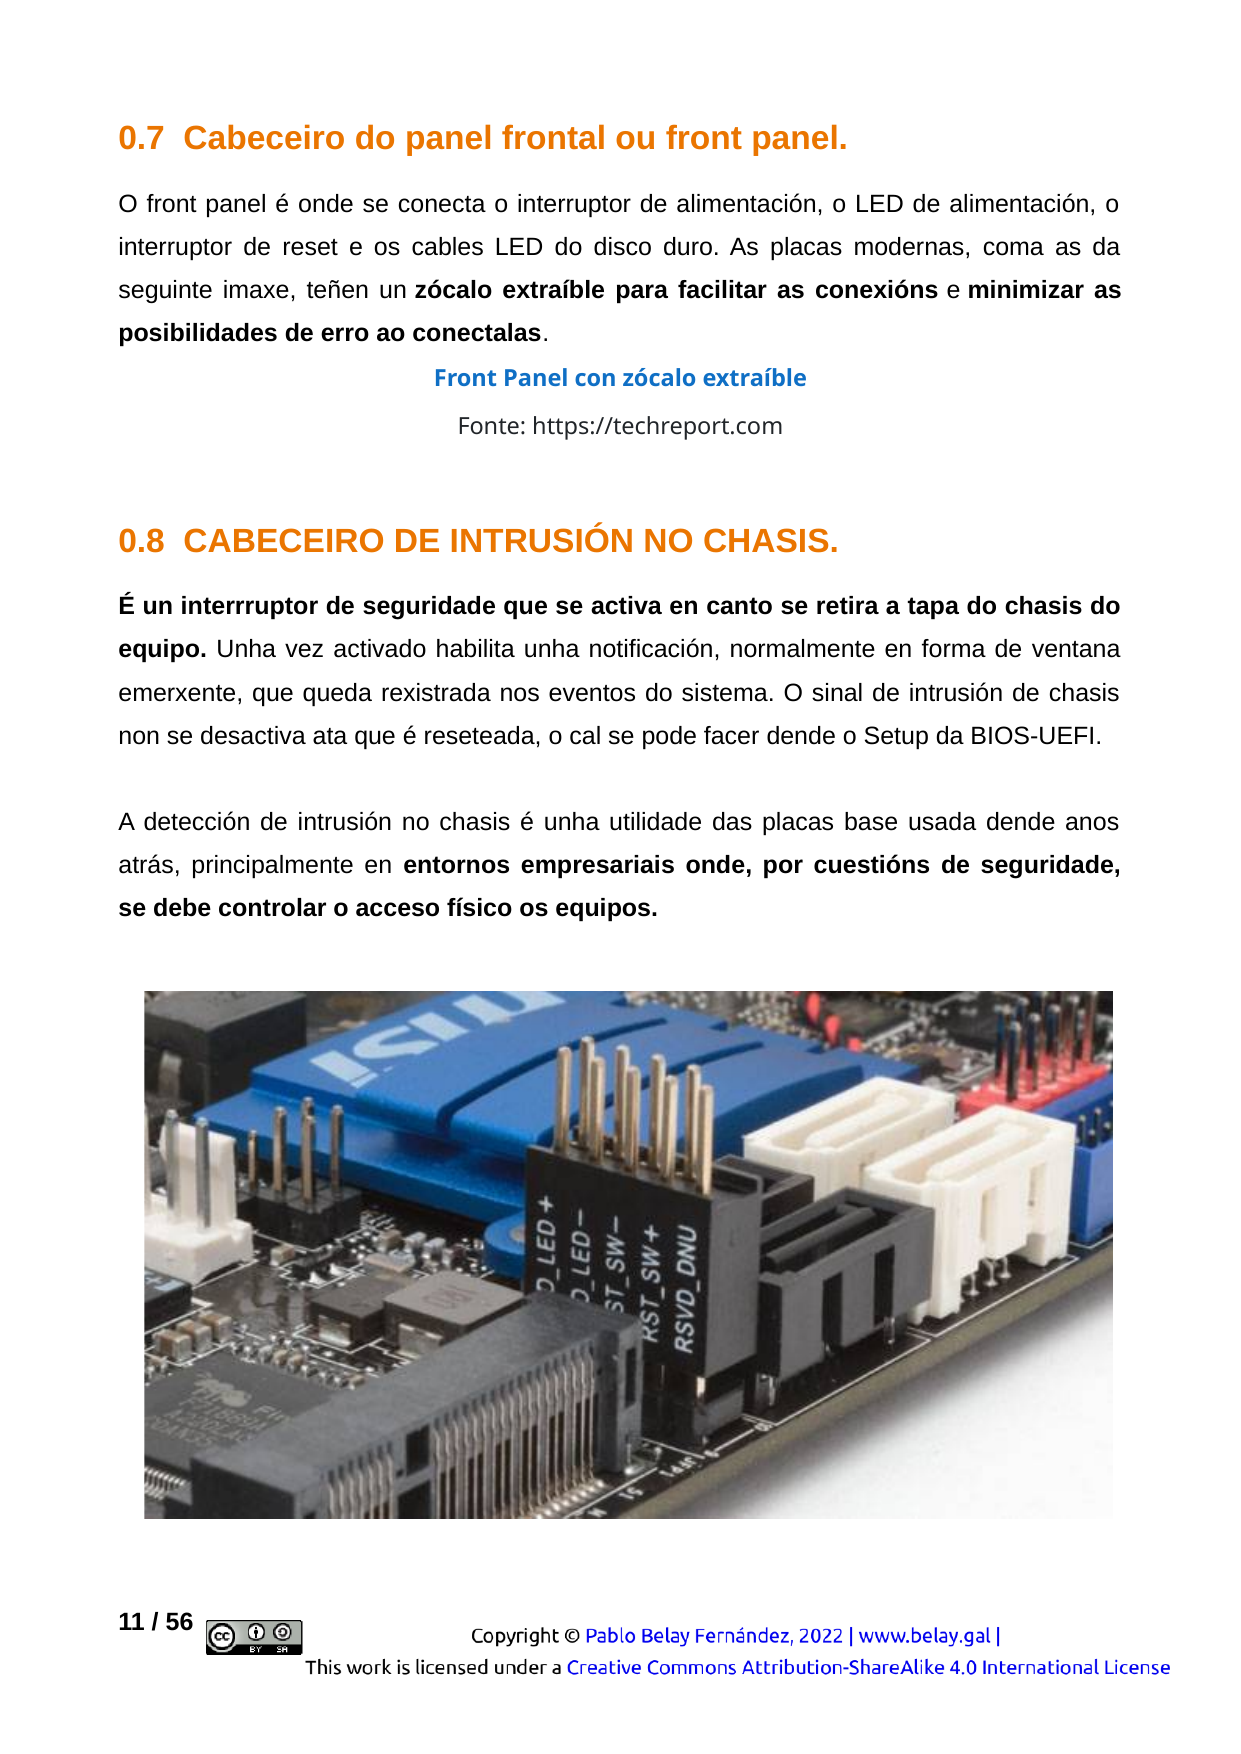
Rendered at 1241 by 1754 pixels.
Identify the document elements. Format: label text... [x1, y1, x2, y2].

subtitle 0.7 Cabeceiro do panel frontal ou front panel. [118, 118, 1122, 157]
picture [144, 991, 1113, 1519]
text Front Panel con zócalo extraíble [118, 361, 1122, 393]
picture [200, 1604, 1205, 1690]
text A detección de intrusión no chasis é unha utilidade das placas base usada dende anos atrás, principalmente en entornos empresariais onde, por cuestións de seguridade, se debe controlar o acceso físico os equipos. [118, 807, 1122, 922]
text O front panel é onde se conecta o interruptor de alimentación, o LED de alimentación, o interruptor de reset e os cables LED do disco duro. As placas modernas, coma as da seguinte imaxe, teñen un zócalo extraíble para facilitar as conexións e minimizar as posibilidades de erro ao conectalas. [118, 188, 1122, 347]
text Fonte: https://techreport.com [118, 409, 1122, 441]
subtitle 0.8 CABECEIRO DE INTRUSIÓN NO CHASIS. [118, 521, 1122, 559]
text É un interrruptor de seguridade que se activa en canto se retira a tapa do chasis do equipo. Unha vez activado habilita unha notificación, normalmente en forma de ventana emerxente, que queda rexistrada nos eventos do sistema. O sinal de intrusión de chasis non se desactiva ata que é reseteada, o cal se pode facer dende o Setup da BIOS-UEFI. [118, 591, 1122, 749]
